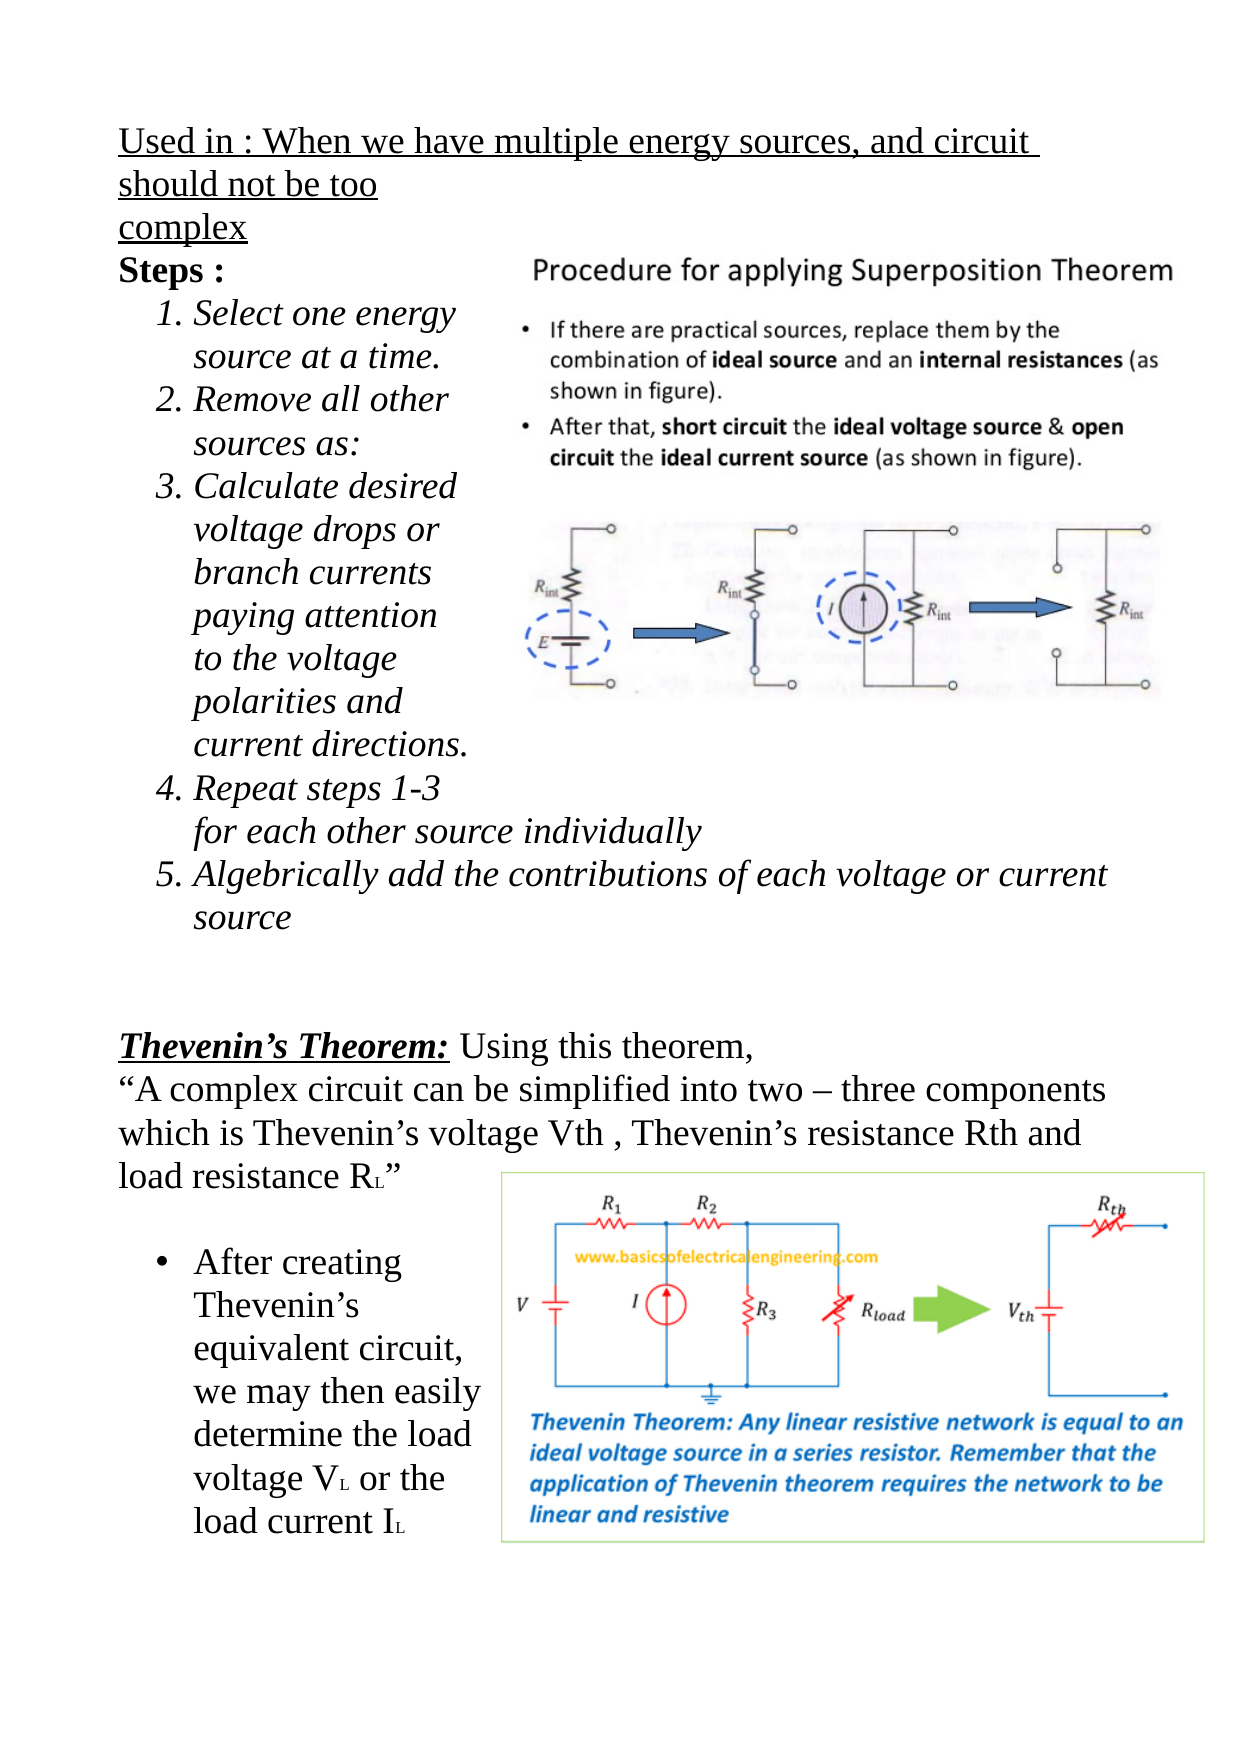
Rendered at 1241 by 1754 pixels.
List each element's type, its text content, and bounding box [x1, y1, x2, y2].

text Thevenin’s Theorem: Using this theorem, [118, 1024, 1122, 1067]
text “A complex circuit can be simplified into two – three components which is Thevenin’s voltage Vth , Thevenin’s resistance Rth and load resistance RL” [118, 1067, 1122, 1196]
text Steps : [118, 247, 476, 291]
list Remove all other sources as: [156, 377, 476, 463]
list Select one energy source at a time. [156, 291, 476, 377]
list After creating Thevenin’s equivalent circuit, we may then easily determine the load voltage VL or the load current IL [156, 1239, 501, 1541]
list Repeat steps 1-3 for each other source individually [156, 765, 1122, 851]
picture [501, 1172, 1205, 1545]
picture [476, 198, 1236, 770]
list Calculate desired voltage drops or branch currents paying attention to the voltage polarities and current directions. [156, 463, 476, 765]
list Algebrically add the contributions of each voltage or current source [156, 851, 1122, 937]
text Used in : When we have multiple energy sources, and circuit should not be too complex [118, 118, 1122, 247]
